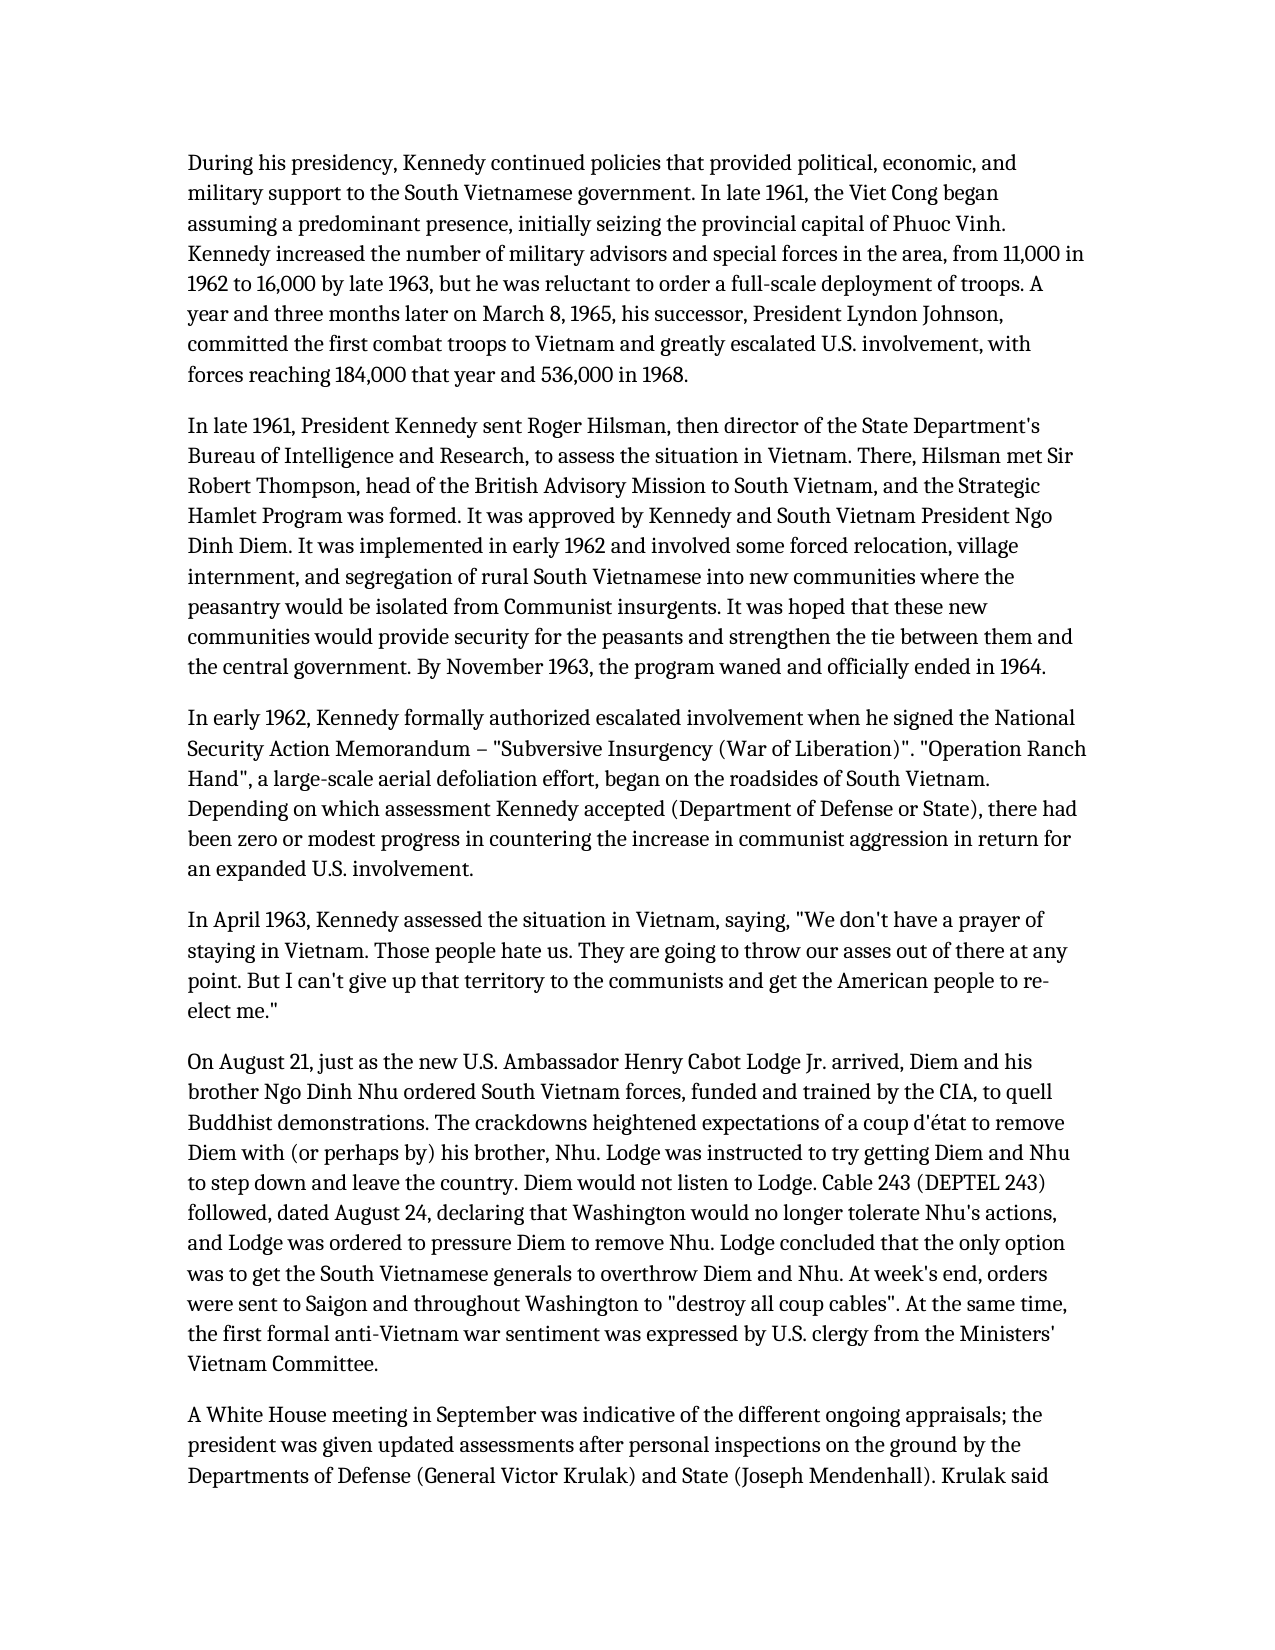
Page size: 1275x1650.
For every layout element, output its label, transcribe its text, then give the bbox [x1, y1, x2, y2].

text In early 1962, Kennedy formally authorized escalated involvement when he signed the National Security Action Memorandum – "Subversive Insurgency (War of Liberation)". "Operation Ranch Hand", a large-scale aerial defoliation effort, began on the roadsides of South Vietnam. Depending on which assessment Kennedy accepted (Department of Defense or State), there had been zero or modest progress in countering the increase in communist aggression in return for an expanded U.S. involvement. [187, 705, 1087, 883]
text In late 1961, President Kennedy sent Roger Hilsman, then director of the State Department's Bureau of Intelligence and Research, to assess the situation in Vietnam. There, Hilsman met Sir Robert Thompson, head of the British Advisory Mission to South Vietnam, and the Strategic Hamlet Program was formed. It was approved by Kennedy and South Vietnam President Ngo Dinh Diem. It was implemented in early 1962 and involved some forced relocation, village internment, and segregation of rural South Vietnamese into new communities where the peasantry would be isolated from Communist insurgents. It was hoped that these new communities would provide security for the peasants and strengthen the tie between them and the central government. By November 1963, the program waned and officially ended in 1964. [187, 412, 1087, 681]
text A White House meeting in September was indicative of the different ongoing appraisals; the president was given updated assessments after personal inspections on the ground by the Departments of Defense (General Victor Krulak) and State (Joseph Mendenhall). Krulak said [187, 1402, 1087, 1489]
text On August 21, just as the new U.S. Ambassador Henry Cabot Lodge Jr. arrived, Diem and his brother Ngo Dinh Nhu ordered South Vietnam forces, funded and trained by the CIA, to quell Buddhist demonstrations. The crackdowns heightened expectations of a coup d'état to remove Diem with (or perhaps by) his brother, Nhu. Lodge was instructed to try getting Diem and Nhu to step down and leave the country. Diem would not listen to Lodge. Cable 243 (DEPTEL 243) followed, dated August 24, declaring that Washington would no longer tolerate Nhu's actions, and Lodge was ordered to pressure Diem to remove Nhu. Lodge concluded that the only option was to get the South Vietnamese generals to overthrow Diem and Nhu. At week's end, orders were sent to Saigon and throughout Washington to "destroy all coup cables". At the same time, the first formal anti-Vietnam war sentiment was expressed by U.S. clergy from the Ministers' Vietnam Committee. [187, 1049, 1087, 1377]
text During his presidency, Kennedy continued policies that provided political, economic, and military support to the South Vietnamese government. In late 1961, the Viet Cong began assuming a predominant presence, initially seizing the provincial capital of Phuoc Vinh. Kennedy increased the number of military advisors and special forces in the area, from 11,000 in 1962 to 16,000 by late 1963, but he was reluctant to order a full-scale deployment of troops. A year and three months later on March 8, 1965, his successor, President Lyndon Johnson, committed the first combat troops to Vietnam and greatly escalated U.S. involvement, with forces reaching 184,000 that year and 536,000 in 1968. [187, 150, 1087, 388]
text In April 1963, Kennedy assessed the situation in Vietnam, saying, "We don't have a prayer of staying in Vietnam. Those people hate us. They are going to throw our asses out of there at any point. But I can't give up that territory to the communists and get the American people to re-elect me." [187, 907, 1087, 1024]
